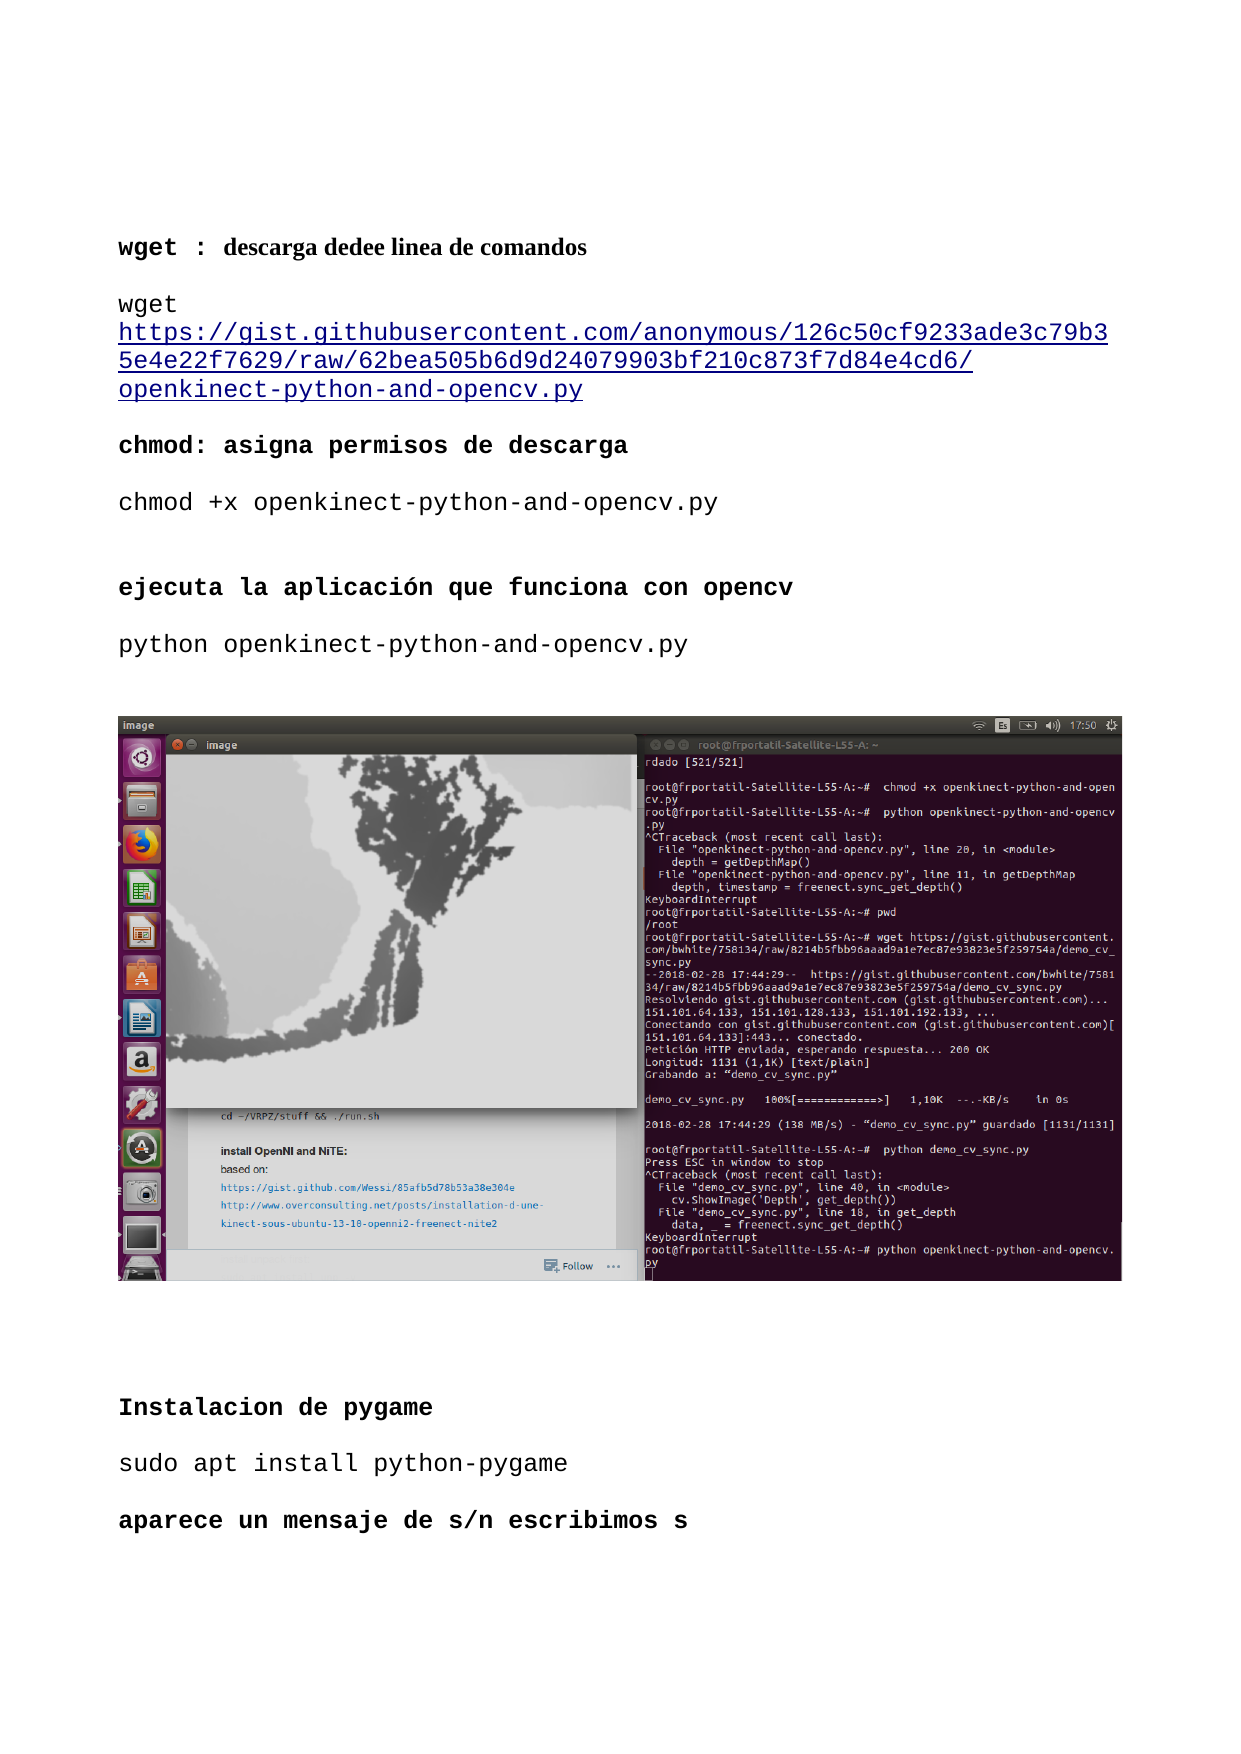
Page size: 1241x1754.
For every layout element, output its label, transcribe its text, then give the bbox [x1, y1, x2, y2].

text chmod +x openkinect-python-and-opencv.py [118, 490, 1122, 518]
text chmod: asigna permisos de descarga [118, 433, 1122, 461]
text wget : descarga dedee linea de comandos [118, 232, 1122, 263]
text python openkinect-python-and-opencv.py [118, 631, 1122, 660]
text wget https://gist.githubusercontent.com/anonymous/126c50cf9233ade3c79b35e4e22f7629/raw/62bea505b6d9d24079903bf210c873f7d84e4cd6/openkinect-python-and-opencv.py [118, 291, 1122, 405]
text ejecuta la aplicación que funciona con opencv [118, 575, 1122, 603]
picture [118, 716, 1123, 1281]
text Instalacion de pygame [118, 1394, 1122, 1422]
text aparece un mensaje de s/n escribimos s [118, 1507, 1122, 1536]
text sudo apt install python-pygame [118, 1451, 1122, 1479]
